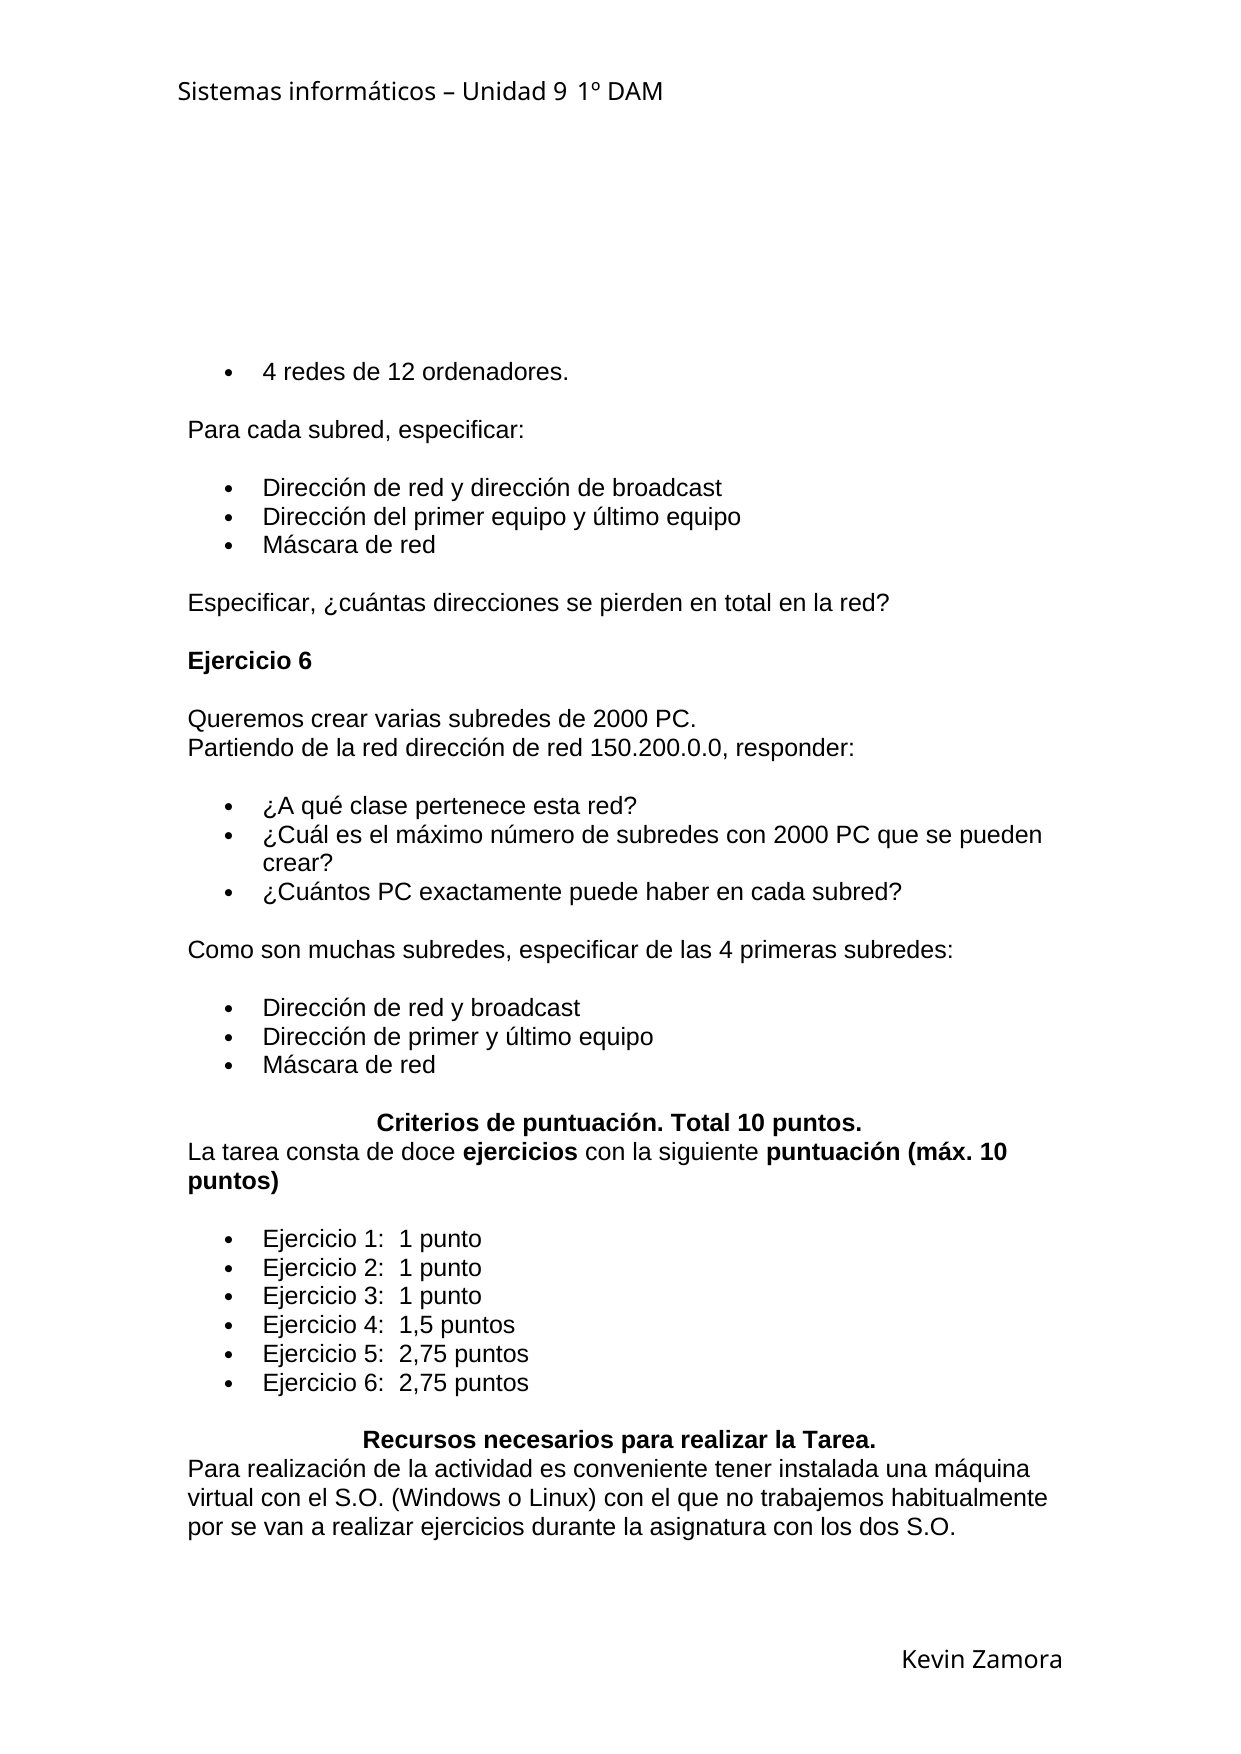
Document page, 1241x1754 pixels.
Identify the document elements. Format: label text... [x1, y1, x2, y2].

table_cell [165, 1137, 177, 1426]
table_cell Criterios de puntuación. Total 10 puntos. [177, 1109, 1063, 1137]
table_cell [165, 1426, 177, 1454]
table_cell [165, 1109, 177, 1137]
table_cell La tarea consta de doce ejercicios con la siguiente puntuación (máx. 10 puntos) Ejercicio 1: 1 punto Ejercicio 2: 1 punto Ejercicio 3: 1 punto Ejercicio 4: 1,5 puntos Ejercicio 5: 2,75 puntos Ejercicio 6: 2,75 puntos [177, 1137, 1063, 1426]
table_cell [165, 148, 177, 1108]
table_cell EJERCICIOS: Esquema para los ejercicios 1 y 2 Ejercicio 1 En base al siguiente esquema de red, reconoce los dispositivos 1 y 2, y rellena la tabla con los datos pedidos. Ejercicio 2 Con respecto al anterior esquema, contestar: ¿Qué topología de conexión tenemos en el esquema si tomamos como referencia el Dispositivo 2? En forma de arbol ¿Qué tipo de cable usarías para conectar los dispositivos y los ordenadores con el Dispositivo 2? Cable de pares trenzados ¿Qué conectores usarías y con qué estándar de conexión? Usaría el conector RJ-45 y, de forma teorica, aplicaría la terminación T568A, debido a que actualmente todxs trabajamos con velocidades de transmisión superiores a 100 Mbps; el código de colores de esta es: blanco-verde, verde, blanco-naranja, azul, blanco-azul, naranja, blanco-marrón, marrón. Por otro lado y de cara a una aplicación más práctica, aplicaría preferentemente la versión B de la misma norma (T568B) debido principalmente a que hace muchos años que conozco y recuerdo su código de colores: blanco-naranja, naranja, blanco-verde, azul, blanco-azul, verde, blanco-marrón, marrón. Ambos códigos de colores se pueden usar indistíntamente, siempre que se utilice el mismo código para ambos/as extremos/terminaciones. Ejercicio 3 Rellenar si se necesita cable directo o cruzado (desde el punto de vista teórico) para unir los 2 elementos indicados en cada fila: Ejercicio 4 Averiguar la dirección física (dirección MAC) y la dirección lógica (dirección IP) de tu tarjeta de red, en una máquina windows y en una maquina Linux. Los comandos a utilizar son: En Linux: ifconfig En Windows: ipconfig /all Ejecútalos en tu máquina anfitrión y en una virtual del sistema operativo contrario. Copiar y pegar ambas capturas, y rellenar: Observaciones: - Buscar en las capturas solo conexiones ethernet e inalámbricas. Aparecen conexiones distintas como lo (que es el loopback de la red) - Que aparezcan tarjeta ethernet y/o inalámbrica en tu sistema anfitrión, dependerá de las conexiones que tengas en tu PC. - En la máquina virtual tendrás una tarjeta ethernet que incorpora el propio VirtualBox. Host: Guest: Ejercicio 5 Dividir la dirección de red 200.200.10.0/24 en las siguientes subredes: Calculadora VLSM online (Explicación paso a paso) Dirección en binario: 11001000 11001000 00001010 00000000 3 redes de 50 ordenadores. Calculamos el número de bits de host necesarios 2n − 2 ≥ H ( donde n es el número de bits y H es el número de host de la subred ) 26 – 2 = 62 ≥ 50 → n = 6 El resultado anterior indica que para la red de 50 hosts necesitamos al menos 6 bits y que habrá en total 62 hosts disponibles. Calculamos el número de bits de subred R = (32 – p) – n (Donde 32 es el número de bits de una dirección IP binaria, p es el prefijo de la red (en este ejemplo: 24) y n es el número de bits de la parte de host, calculados en el paso anterior.) R = (32 - 24) – 6 = 2 Eto significa que debemos tomar prestado 2 bits a la parte de host para obtener una subred de 62 hosts. Calculamos la nueva máscara de subred El nuevo prefijo de red se obtine sumándole R al prefijo original, por lo que el nuevo prefijo es: p = 24 + 2 = 26 Teniendo eso en cuenta la nueva máscara se obtiene de la siguiente manera 11111111.11111111.11111111.11000000 Los bits en verde respresentan la parte de red, los rojos la parte de subred y los bits azul a la parte de host convirtiendo a decimal la máscara anterior resulta 255.255.255.192 Calcular el salto de red El salto de red es la diferencia entre dos direcciones de red consecutivas y se calcula como la diferencia de 256 y el último octeto no nulo de la máscara, en este caso tenemos que: S = 256 − 192 = 64 Este valor se utilizará en el siguiente paso para conocer la siguiente dirección de red Calcular los parámetros de la red La dirección de la primera subred siempre será igual a la dirección de red original por lo es: 200.200.10.0 La direción del primer host se obtiene sumando 1 a la dirección de red: 200.200.10.1 La dirección del último host se obtiene sumando a la dirección de red el número de host de la subred: 200.200.10.62 La dirección de broadcast se obtiene sumando 1 a la dirección del último host 200.200.10.63 La dirección de la siguiente subred se puede calcular bien sumando 1 a la dirección de broadcast o bien sumando a la dirección de red el salto de red: 200.200.10.64 El resumen de los parámetros de la subred se muestra en la siguiente tabla: Calculamos el resto de subredes El resto de subredes se calcula siguiendo los mismos pasos vistos anteriormente, por ejemplo para la segunda subred La dirección de red se obtiene de la subred anterior: 200.200.10.64 A partir de aquí se sigues los mismos pasos Se calcula el número de bits de la parte de host 26 − 2 = 62 ≥ 50 ⟹ n = 6 Calculamos el número de bits de subred R = (32 − 24) − 6 = 2 Calculamos la nueva máscara p = 24 + 2 = 26 255.255.255.192 Por último calculamos el salto de red S = 256 − 192 = 64 El resto de parámetros se calculan exactamente igual a como ya se izo en el punto 5 4 redes de 12 ordenadores. Para cada subred, especificar: Dirección de red y dirección de broadcast Dirección del primer equipo y último equipo Máscara de red Especificar, ¿cuántas direcciones se pierden en total en la red? Ejercicio 6 Queremos crear varias subredes de 2000 PC. Partiendo de la red dirección de red 150.200.0.0, responder: ¿A qué clase pertenece esta red? ¿Cuál es el máximo número de subredes con 2000 PC que se pueden crear? ¿Cuántos PC exactamente puede haber en cada subred? Como son muchas subredes, especificar de las 4 primeras subredes: Dirección de red y broadcast Dirección de primer y último equipo Máscara de red [177, 148, 1063, 1108]
table_cell [165, 1454, 177, 1570]
table_cell Para realización de la actividad es conveniente tener instalada una máquina virtual con el S.O. (Windows o Linux) con el que no trabajemos habitualmente por se van a realizar ejercicios durante la asignatura con los dos S.O. [177, 1454, 1063, 1570]
table_cell Recursos necesarios para realizar la Tarea. [177, 1426, 1063, 1454]
